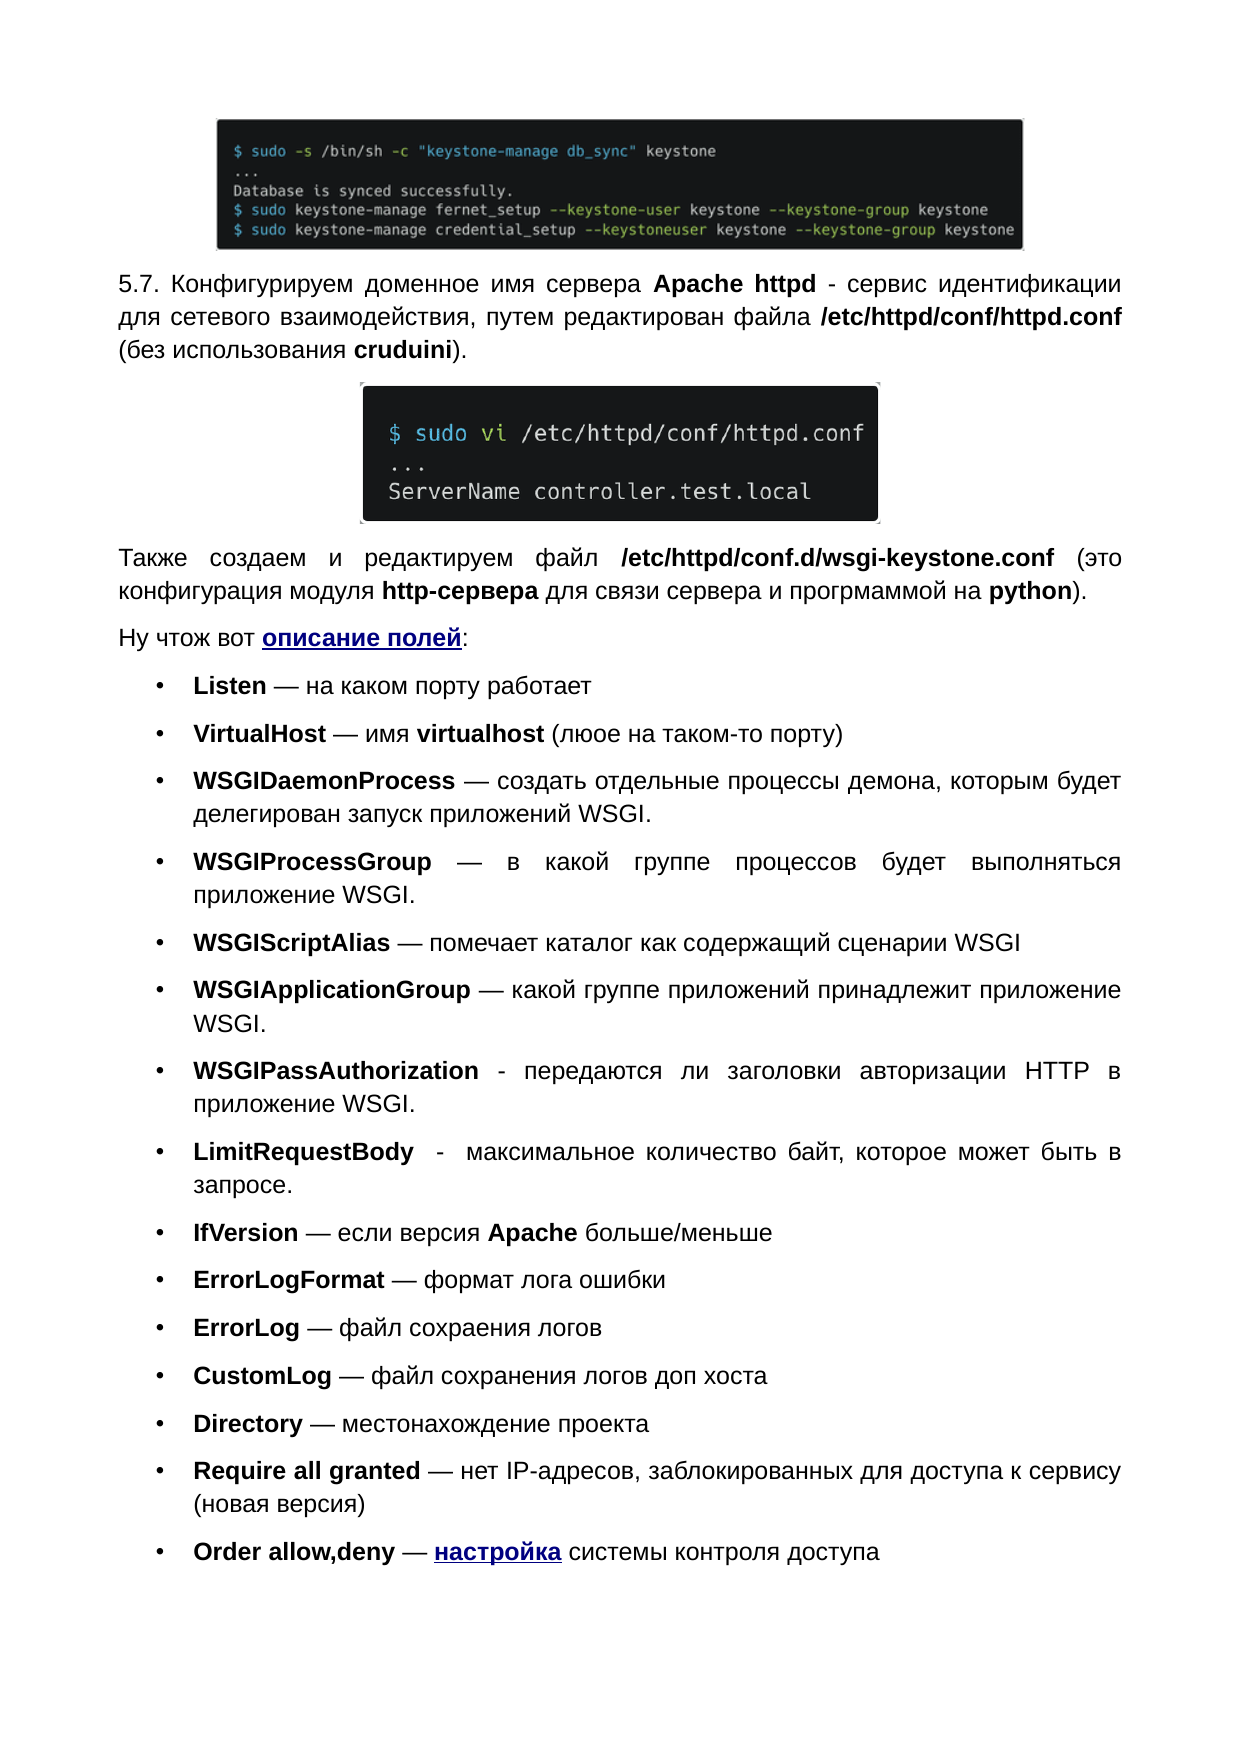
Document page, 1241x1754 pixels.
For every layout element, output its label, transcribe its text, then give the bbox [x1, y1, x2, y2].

list Require all granted — нет IP-адресов, заблокированных для доступа к сервису (новая версия) [156, 1456, 1122, 1518]
text 5.7. Конфигурируем доменное имя сервера Apache httpd - сервис идентификации для сетевого взаимодействия, путем редактирован файла /etc/httpd/conf/httpd.conf (без использования cruduini). [118, 269, 1122, 364]
list IfVersion — если версия Apache больше/меньше [156, 1218, 1122, 1247]
list WSGIProcessGroup — в какой группе процессов будет выполняться приложение WSGI. [156, 847, 1122, 909]
list WSGIScriptAlias — помечает каталог как содержащий сценарии WSGI [156, 928, 1122, 957]
list WSGIApplicationGroup — какой группе приложений принадлежит приложение WSGI. [156, 976, 1122, 1037]
list WSGIPassAuthorization - передаются ли заголовки авторизации HTTP в приложение WSGI. [156, 1056, 1122, 1118]
list Order allow,deny — настройка системы контроля доступа [156, 1537, 1122, 1566]
list LimitRequestBody - максимальное количество байт, которое может быть в запросе. [156, 1137, 1122, 1199]
list Listen — на каком порту работает [156, 671, 1122, 700]
list ErrorLog — файл сохраения логов [156, 1313, 1122, 1342]
picture [359, 382, 881, 524]
text Ну чтож вот описание полей: [118, 623, 1122, 652]
list CustomLog — файл сохранения логов доп хоста [156, 1361, 1122, 1390]
list ErrorLogFormat — формат лога ошибки [156, 1265, 1122, 1294]
list WSGIDaemonProcess — создать отдельные процессы демона, которым будет делегирован запуск приложений WSGI. [156, 766, 1122, 828]
text Также создаем и редактируем файл /etc/httpd/conf.d/wsgi-keystone.conf (это конфигурация модуля http-сервера для связи сервера и прогрмаммой на python). [118, 543, 1122, 604]
picture [215, 118, 1025, 251]
list Directory — местонахождение проекта [156, 1408, 1122, 1437]
list VirtualHost — имя virtualhost (люое на таком-то порту) [156, 719, 1122, 747]
